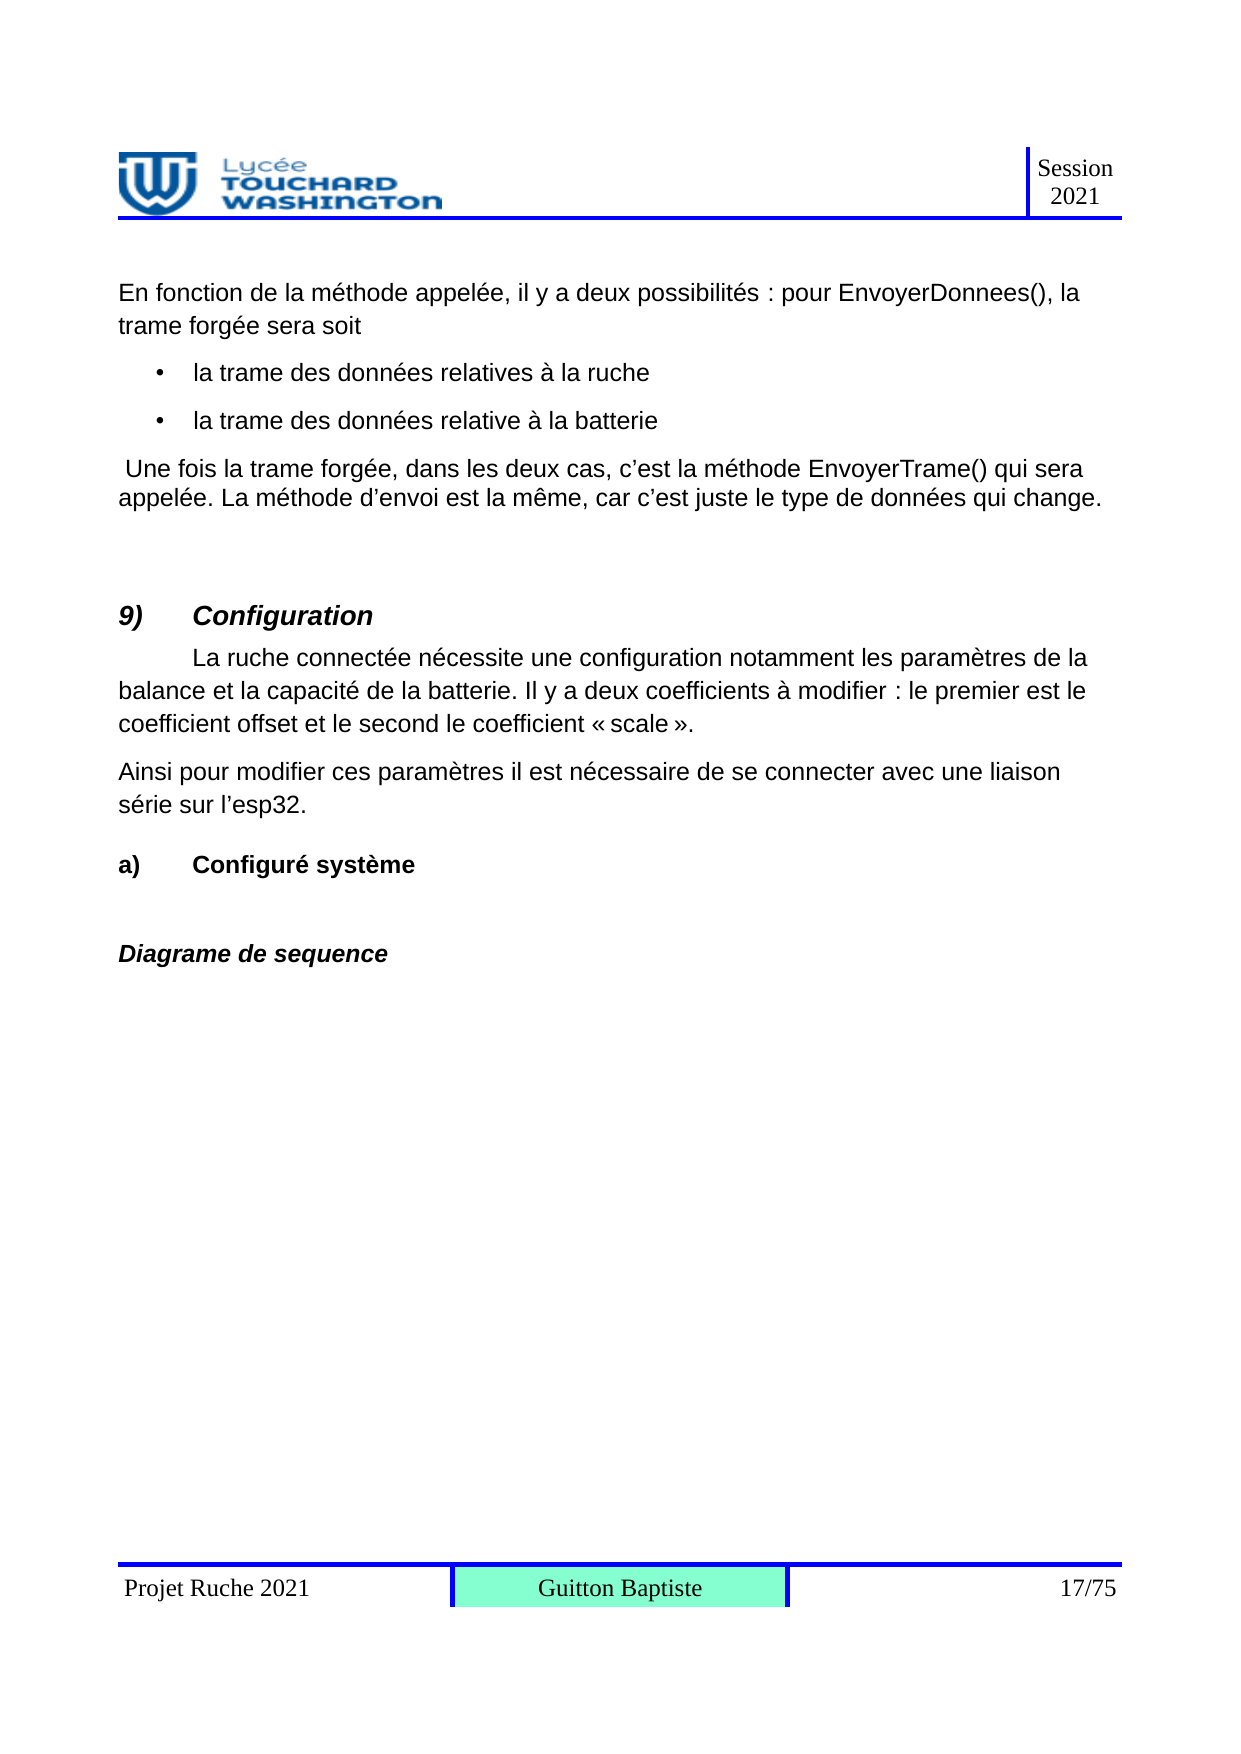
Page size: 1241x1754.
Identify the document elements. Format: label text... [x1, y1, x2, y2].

text En fonction de la méthode appelée, il y a deux possibilités : pour EnvoyerDonnees(), la trame forgée sera soit [118, 278, 1122, 339]
picture [118, 152, 442, 216]
subtitle Configuration [118, 599, 1122, 631]
text Ainsi pour modifier ces paramètres il est nécessaire de se connecter avec une liaison série sur l’esp32. [118, 757, 1122, 819]
text La ruche connectée nécessite une configuration notamment les paramètres de la balance et la capacité de la batterie. Il y a deux coefficients à modifier : le premier est le coefficient offset et le second le coefficient « scale ». [118, 643, 1122, 738]
subtitle Diagrame de sequence [118, 939, 1122, 967]
list la trame des données relative à la batterie [156, 406, 1122, 435]
list la trame des données relatives à la ruche [156, 358, 1122, 387]
subtitle Configuré système [118, 850, 1122, 879]
text Une fois la trame forgée, dans les deux cas, c’est la méthode EnvoyerTrame() qui sera appelée. La méthode d’envoi est la même, car c’est juste le type de données qui change. [118, 454, 1122, 511]
